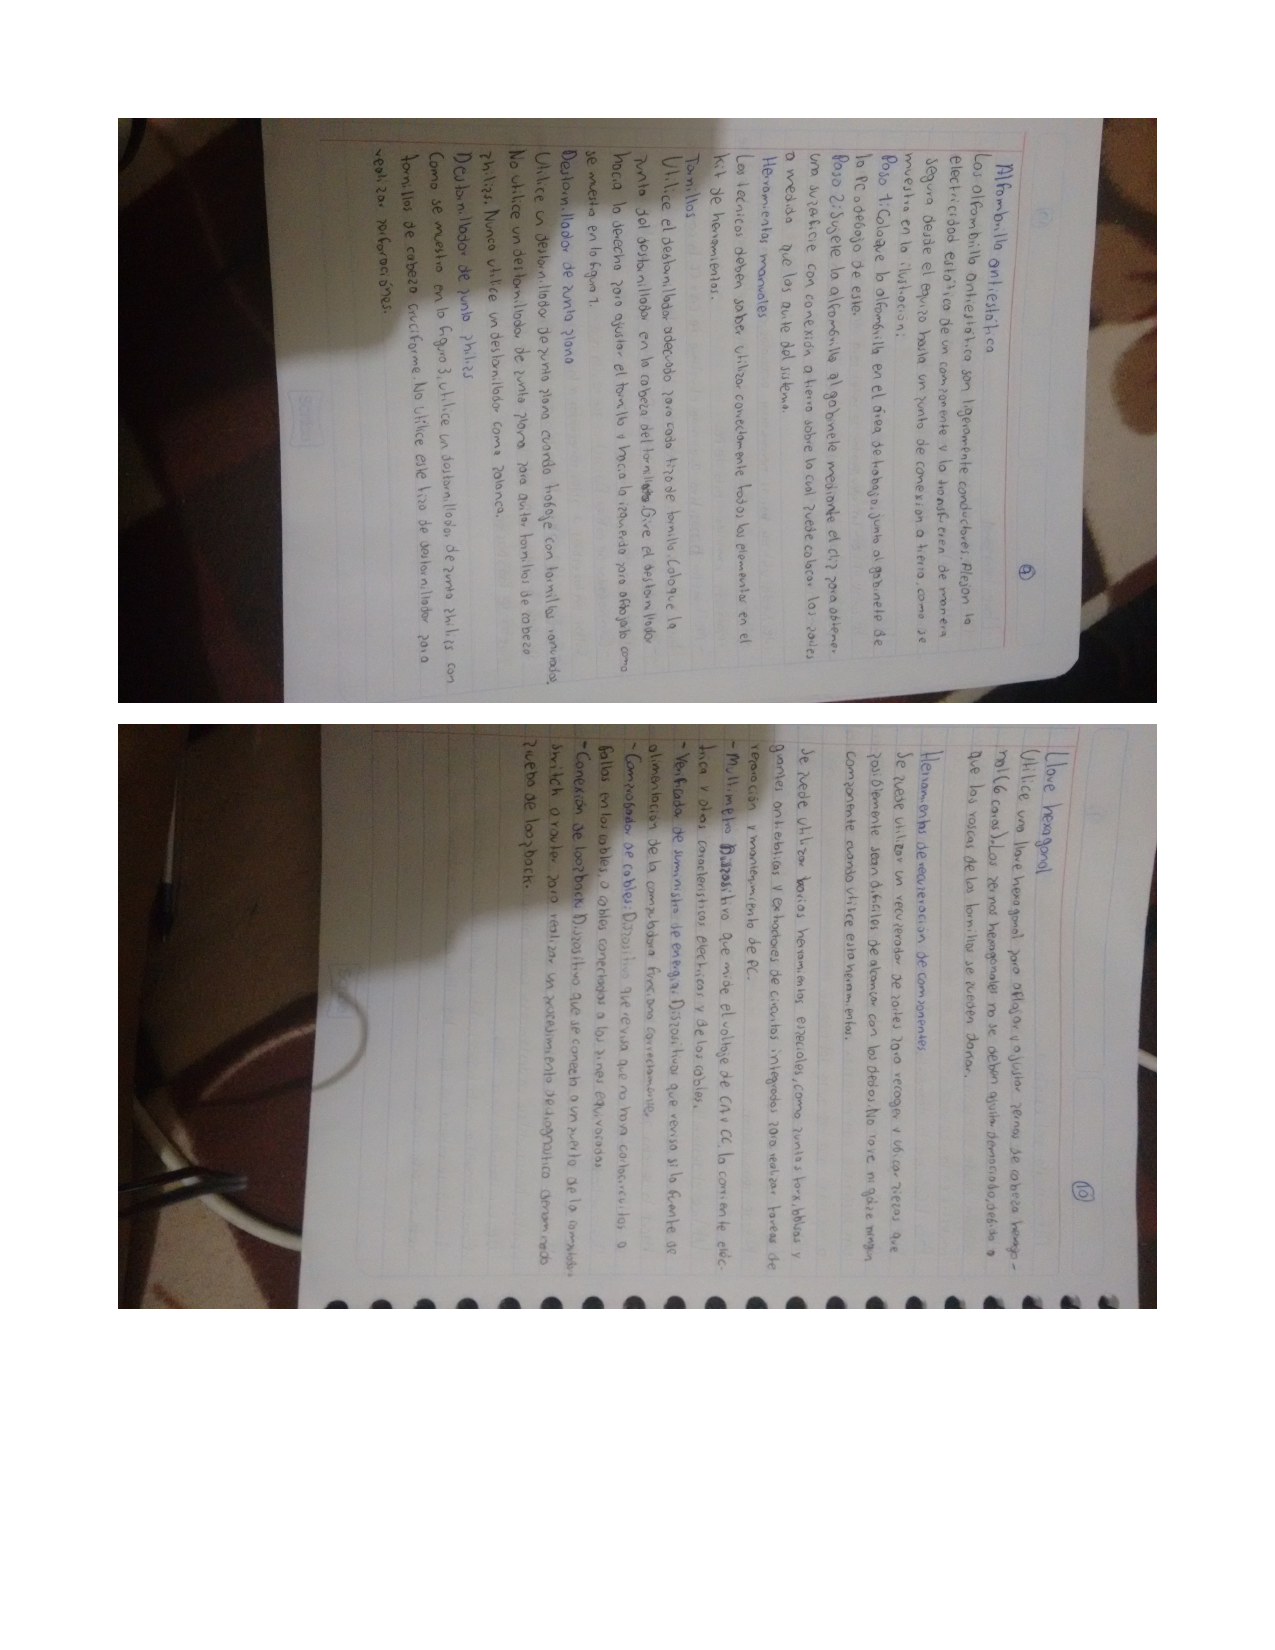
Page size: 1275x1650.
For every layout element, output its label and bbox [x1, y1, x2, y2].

picture [118, 724, 1157, 1309]
picture [118, 118, 1157, 703]
